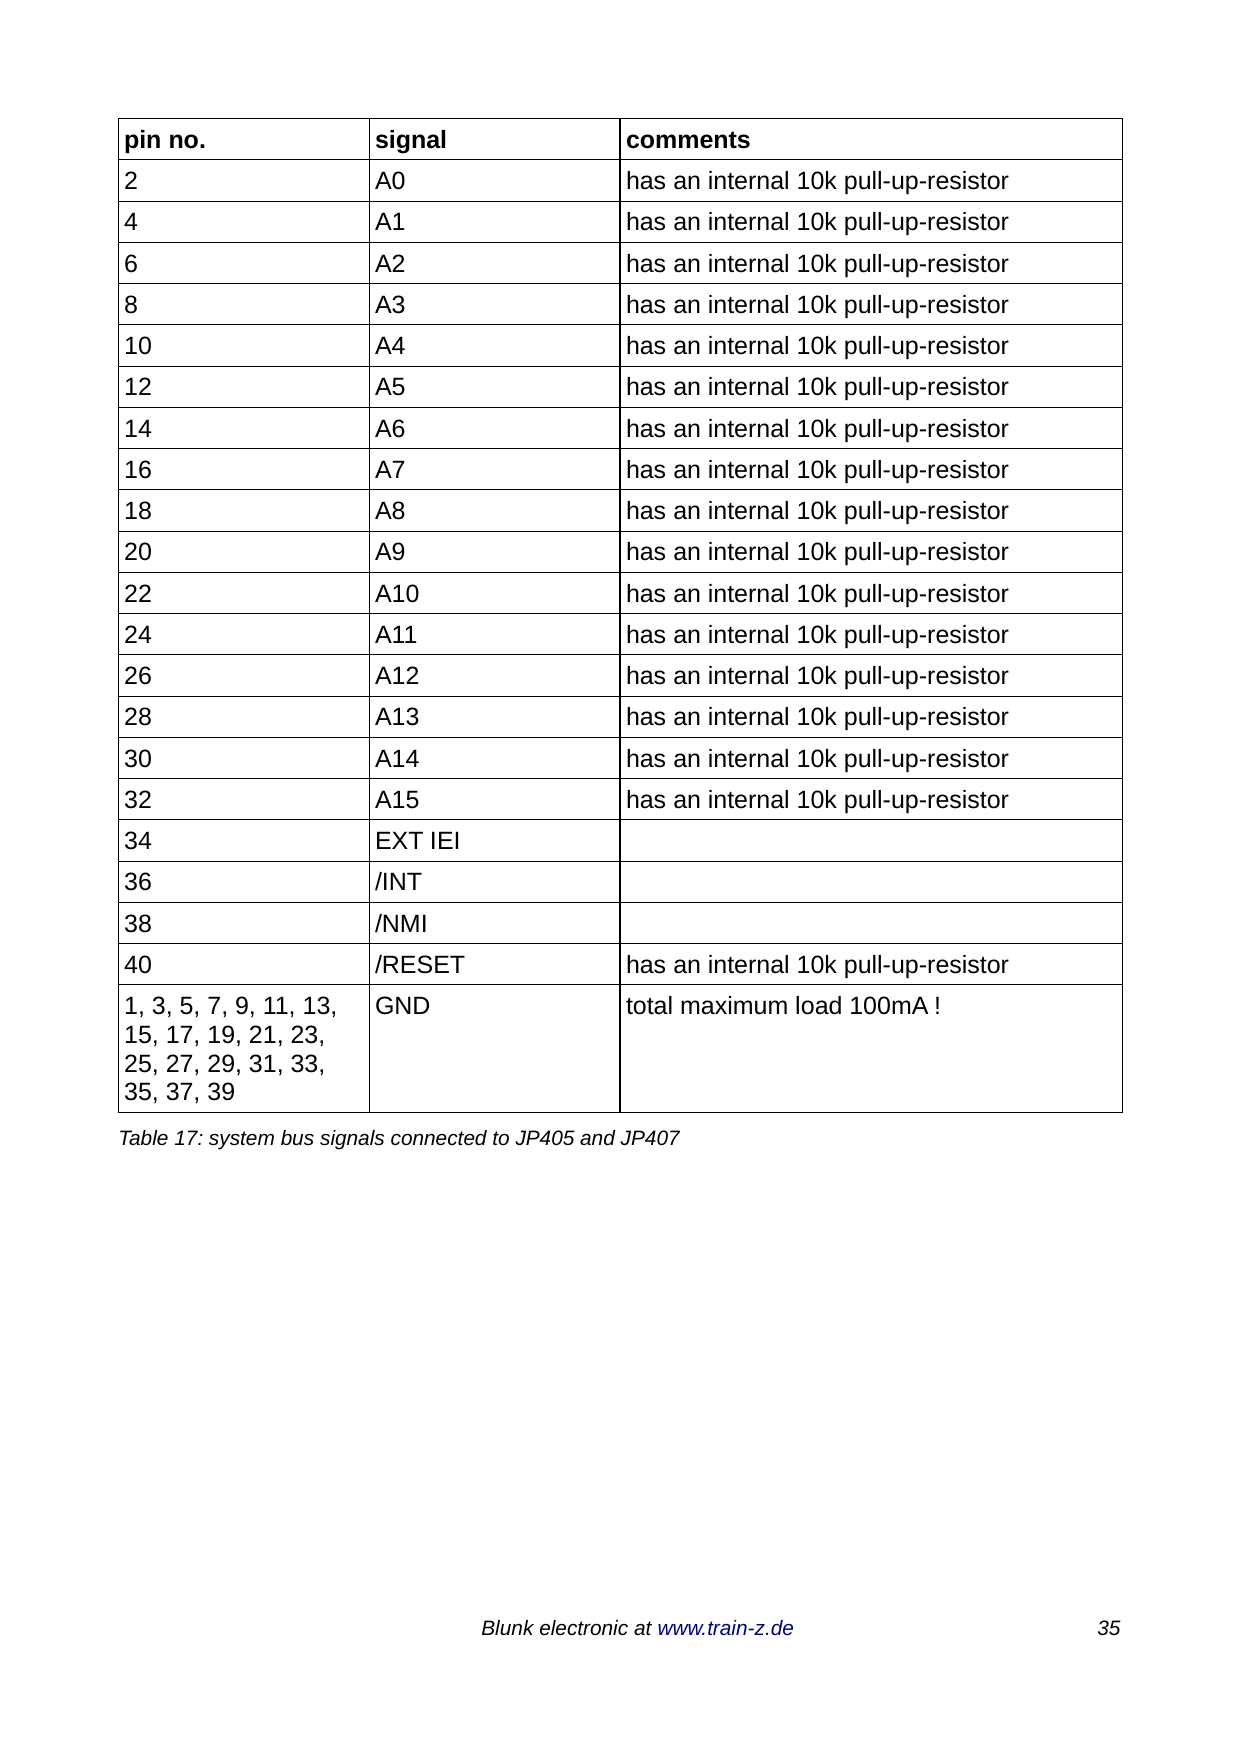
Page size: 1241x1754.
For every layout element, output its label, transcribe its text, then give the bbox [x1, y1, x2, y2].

table_cell has an internal 10k pull-up-resistor [621, 160, 1122, 201]
table_cell 8 [119, 284, 369, 324]
table_cell total maximum load 100mA ! [621, 985, 1122, 1112]
table_cell 24 [119, 614, 369, 654]
table_cell has an internal 10k pull-up-resistor [621, 779, 1122, 819]
table_cell has an internal 10k pull-up-resistor [621, 202, 1122, 242]
table_cell has an internal 10k pull-up-resistor [621, 325, 1122, 366]
table_cell 14 [119, 408, 369, 448]
table_cell A10 [370, 573, 619, 613]
table_cell 28 [119, 697, 369, 737]
table_cell 12 [119, 367, 369, 407]
table_cell has an internal 10k pull-up-resistor [621, 449, 1122, 489]
table_cell has an internal 10k pull-up-resistor [621, 532, 1122, 572]
table_cell A2 [370, 243, 619, 283]
table_cell /RESET [370, 944, 619, 984]
table_cell has an internal 10k pull-up-resistor [621, 573, 1122, 613]
table_cell 18 [119, 490, 369, 531]
table_header comments [621, 119, 1122, 159]
table_cell has an internal 10k pull-up-resistor [621, 944, 1122, 984]
table_cell A5 [370, 367, 619, 407]
table_cell A1 [370, 202, 619, 242]
table_cell 16 [119, 449, 369, 489]
table_cell 1, 3, 5, 7, 9, 11, 13, 15, 17, 19, 21, 23, 25, 27, 29, 31, 33, 35, 37, 39 [119, 985, 369, 1112]
table_cell /NMI [370, 903, 619, 943]
table_cell has an internal 10k pull-up-resistor [621, 408, 1122, 448]
table_cell [621, 820, 1122, 861]
table_cell 34 [119, 820, 369, 861]
table_cell /INT [370, 862, 619, 902]
table_cell [621, 862, 1122, 902]
table_cell has an internal 10k pull-up-resistor [621, 655, 1122, 696]
table_cell A15 [370, 779, 619, 819]
table_cell A0 [370, 160, 619, 201]
table_cell has an internal 10k pull-up-resistor [621, 697, 1122, 737]
table_cell 6 [119, 243, 369, 283]
table_cell has an internal 10k pull-up-resistor [621, 738, 1122, 778]
table_cell A13 [370, 697, 619, 737]
table_cell 32 [119, 779, 369, 819]
table_cell 40 [119, 944, 369, 984]
table_cell A11 [370, 614, 619, 654]
table_cell EXT IEI [370, 820, 619, 861]
table_cell [621, 903, 1122, 943]
table_cell GND [370, 985, 619, 1112]
table_cell has an internal 10k pull-up-resistor [621, 367, 1122, 407]
table_cell 4 [119, 202, 369, 242]
table_cell 38 [119, 903, 369, 943]
table_cell 10 [119, 325, 369, 366]
table_cell A8 [370, 490, 619, 531]
table_cell A6 [370, 408, 619, 448]
table_cell 30 [119, 738, 369, 778]
table_cell has an internal 10k pull-up-resistor [621, 490, 1122, 531]
table_cell 26 [119, 655, 369, 696]
table_cell 2 [119, 160, 369, 201]
text Table 17: system bus signals connected to JP405 and JP407 [118, 1125, 1122, 1149]
table_cell A4 [370, 325, 619, 366]
table_cell 20 [119, 532, 369, 572]
table_cell has an internal 10k pull-up-resistor [621, 243, 1122, 283]
table_cell has an internal 10k pull-up-resistor [621, 284, 1122, 324]
table_cell 36 [119, 862, 369, 902]
table_header pin no. [119, 119, 369, 159]
table_cell A14 [370, 738, 619, 778]
table_cell A3 [370, 284, 619, 324]
table_header signal [370, 119, 619, 159]
table_cell A7 [370, 449, 619, 489]
table_cell 22 [119, 573, 369, 613]
table_cell A9 [370, 532, 619, 572]
table_cell A12 [370, 655, 619, 696]
table_cell has an internal 10k pull-up-resistor [621, 614, 1122, 654]
